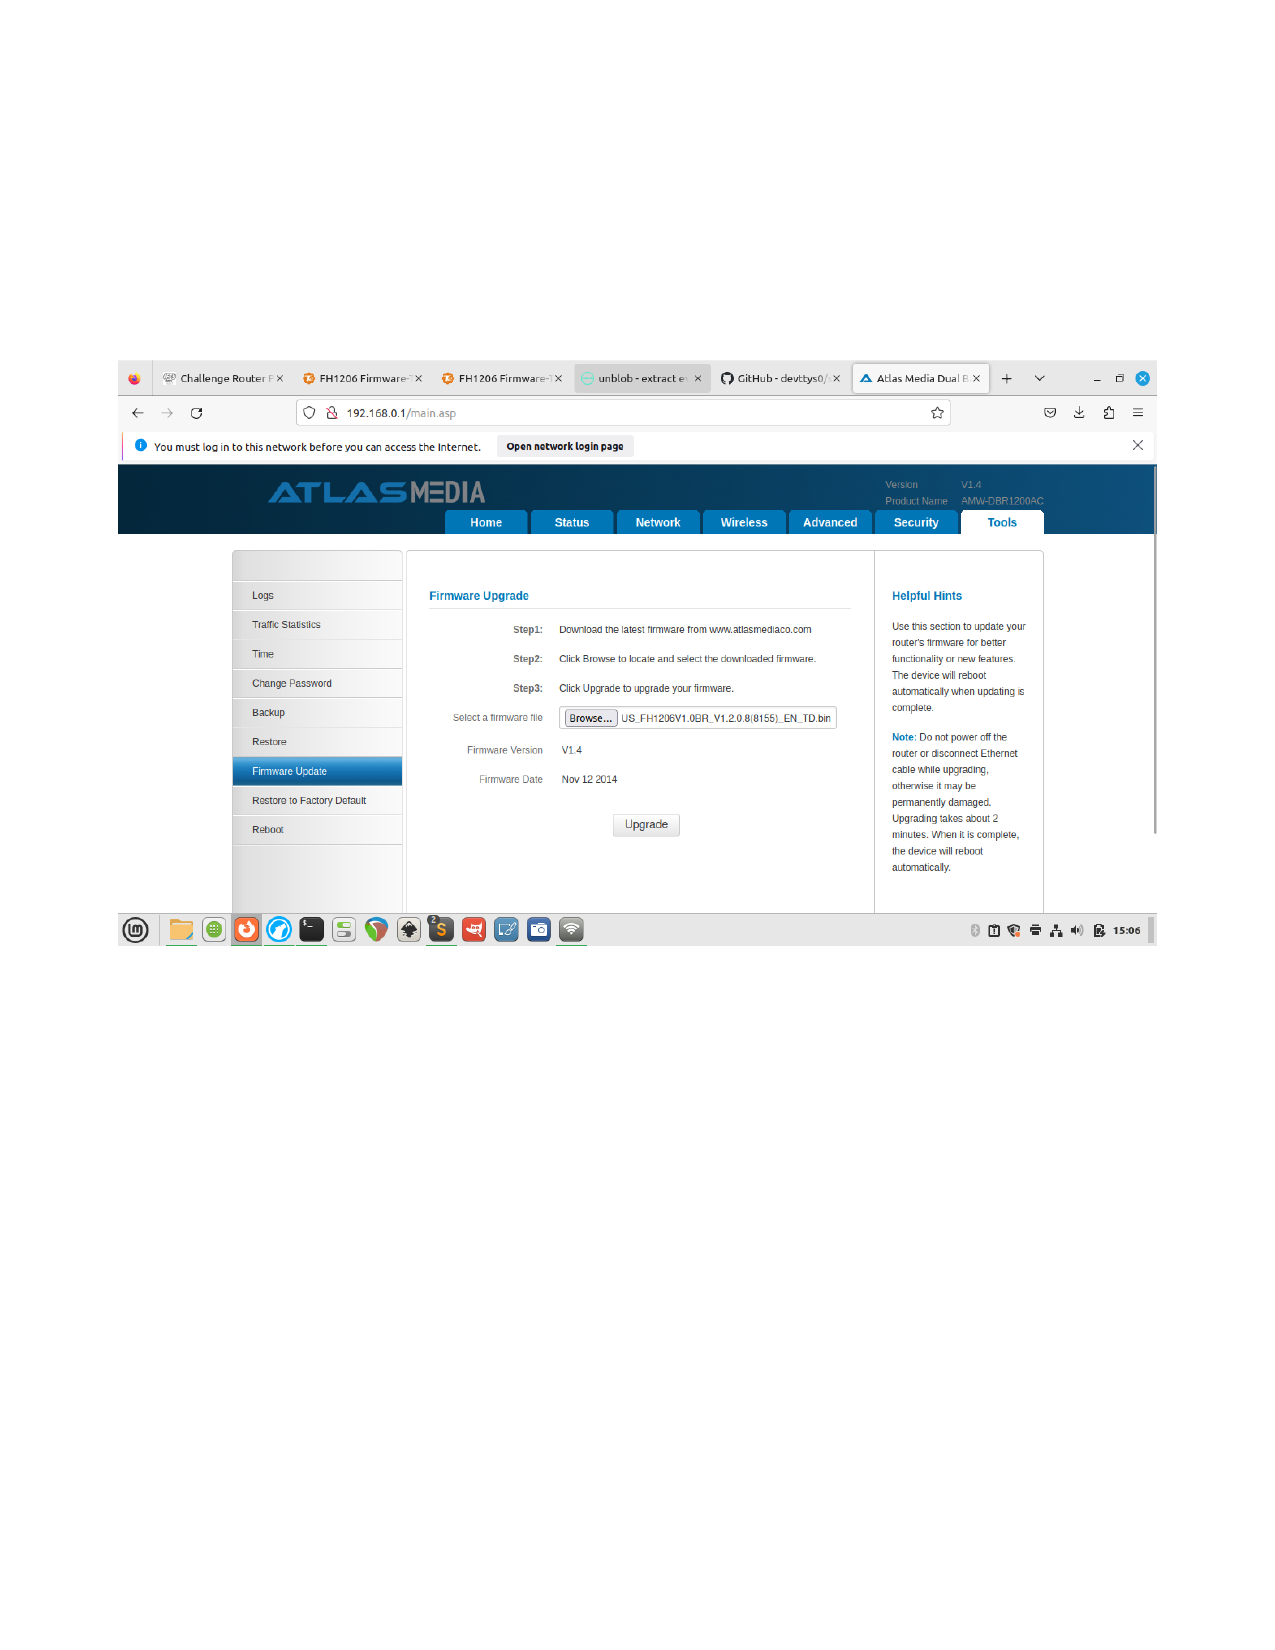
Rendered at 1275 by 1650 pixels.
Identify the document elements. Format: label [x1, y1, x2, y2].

picture [118, 360, 1157, 946]
